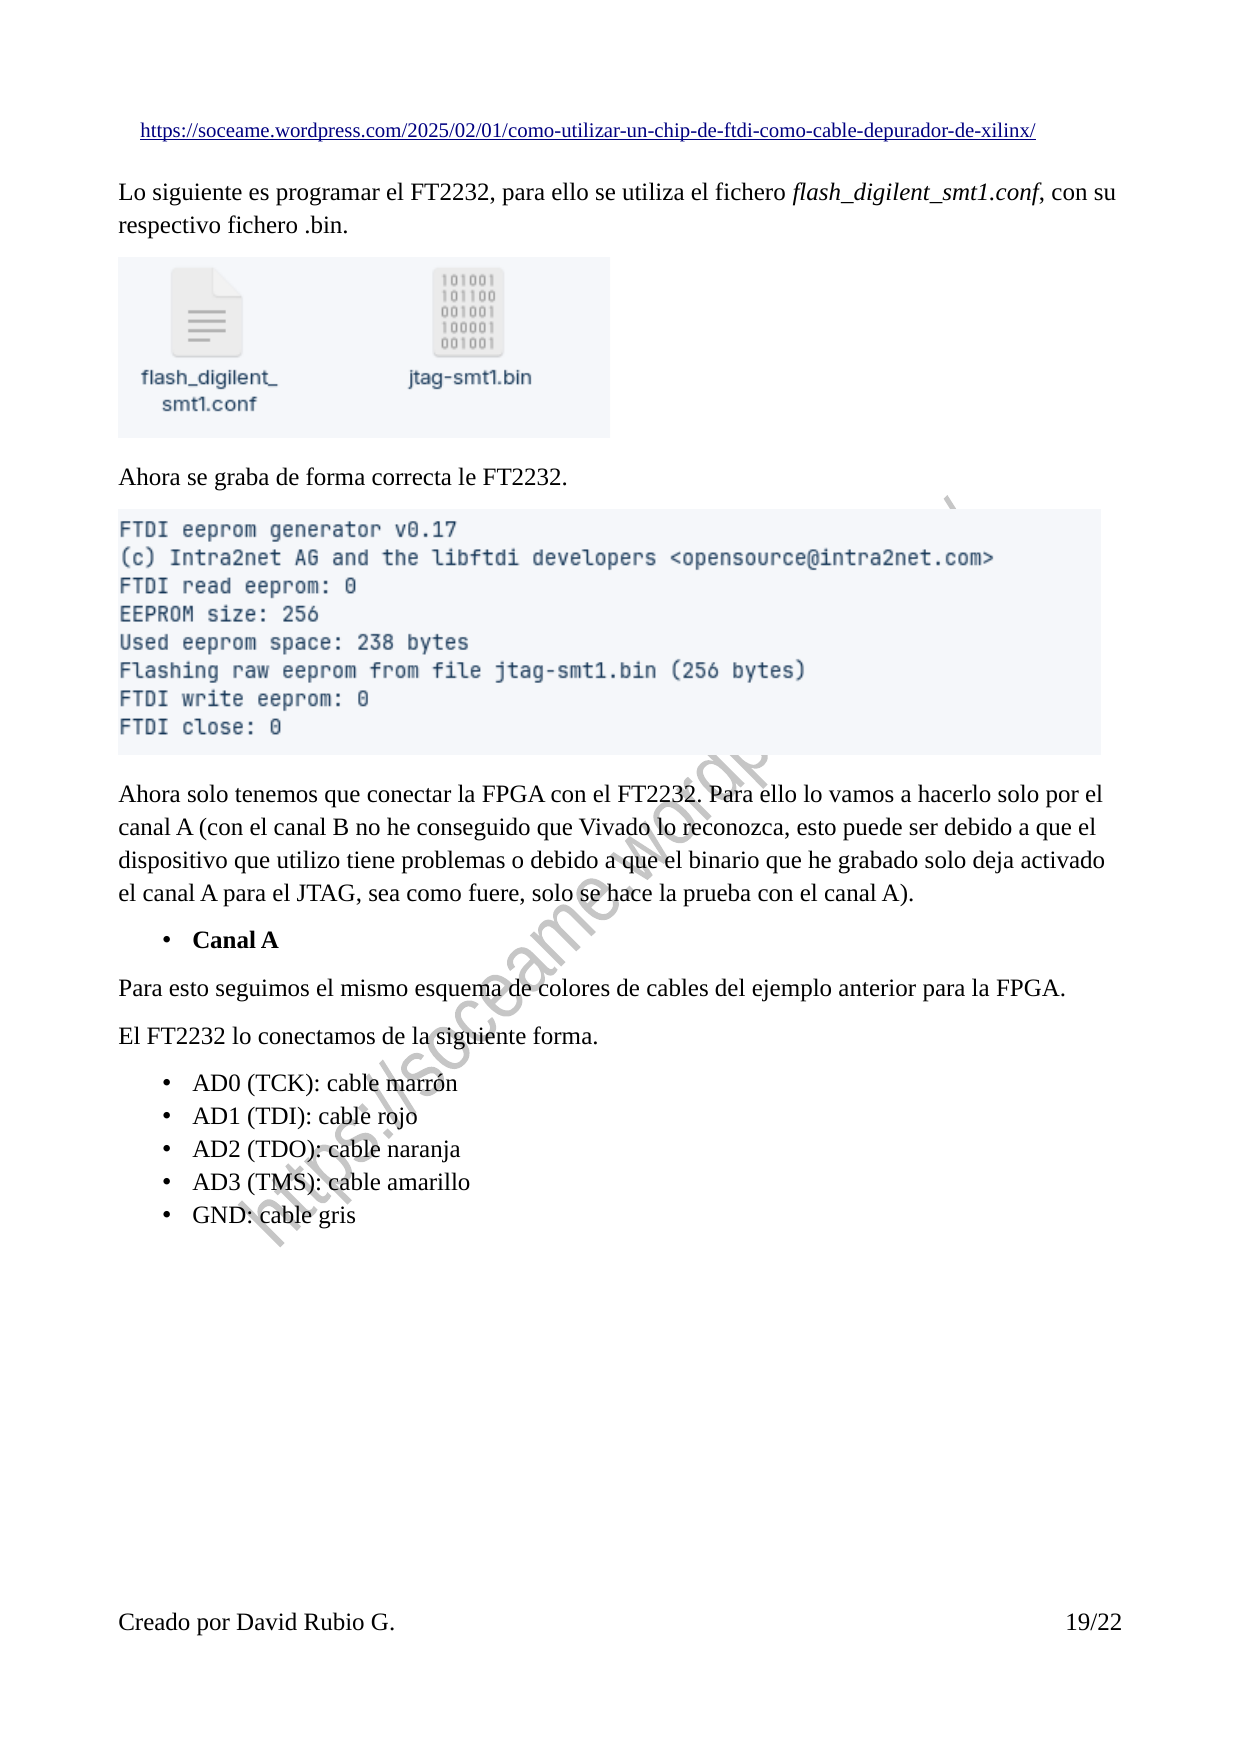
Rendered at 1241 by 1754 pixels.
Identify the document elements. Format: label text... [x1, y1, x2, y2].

text Para esto seguimos el mismo esquema de colores de cables del ejemplo anterior para la FPGA. [522, 973, 1122, 1002]
list GND: cable gris [298, 1200, 1122, 1229]
list AD3 (TMS): cable amarillo [301, 1167, 337, 1196]
list [542, 926, 1122, 954]
list Canal A [162, 926, 547, 954]
list GND: cable gris [162, 1200, 260, 1229]
text El FT2232 lo conectamos de la siguiente forma. [462, 1021, 1122, 1049]
list AD0 (TCK): cable marrón [429, 1068, 1122, 1097]
picture [118, 257, 611, 438]
text El FT2232 lo conectamos de la siguiente forma. [118, 1021, 462, 1049]
list AD3 (TMS): cable amarillo [343, 1167, 1122, 1196]
list GND: cable gris [275, 1200, 296, 1220]
picture [118, 509, 1101, 755]
list AD0 (TCK): cable marrón [389, 1068, 425, 1097]
list AD1 (TDI): cable rojo [162, 1101, 397, 1130]
list AD0 (TCK): cable marrón [162, 1068, 399, 1097]
list AD3 (TMS): cable amarillo [162, 1167, 289, 1196]
text Lo siguiente es programar el FT2232, para ello se utiliza el fichero flash_digilent_smt1.conf, con su respectivo fichero .bin. [118, 177, 1122, 239]
list AD2 (TDO): cable naranja [162, 1134, 346, 1163]
text Ahora solo tenemos que conectar la FPGA con el FT2232. Para ello lo vamos a hacerlo solo por el canal A (con el canal B no he conseguido que Vivado lo reconozca, esto puede ser debido a que el dispositivo que utilizo tiene problemas o debido a que el binario que he grabado solo deja activado el canal A para el JTAG, sea como fuere, solo se hace la prueba con el canal A). [118, 779, 1122, 907]
text Ahora se graba de forma correcta le FT2232. [118, 462, 1122, 490]
list AD2 (TDO): cable naranja [364, 1134, 1122, 1163]
list AD1 (TDI): cable rojo [388, 1101, 1122, 1130]
text Para esto seguimos el mismo esquema de colores de cables del ejemplo anterior para la FPGA. [118, 973, 519, 1002]
list GND: cable gris [262, 1207, 293, 1229]
